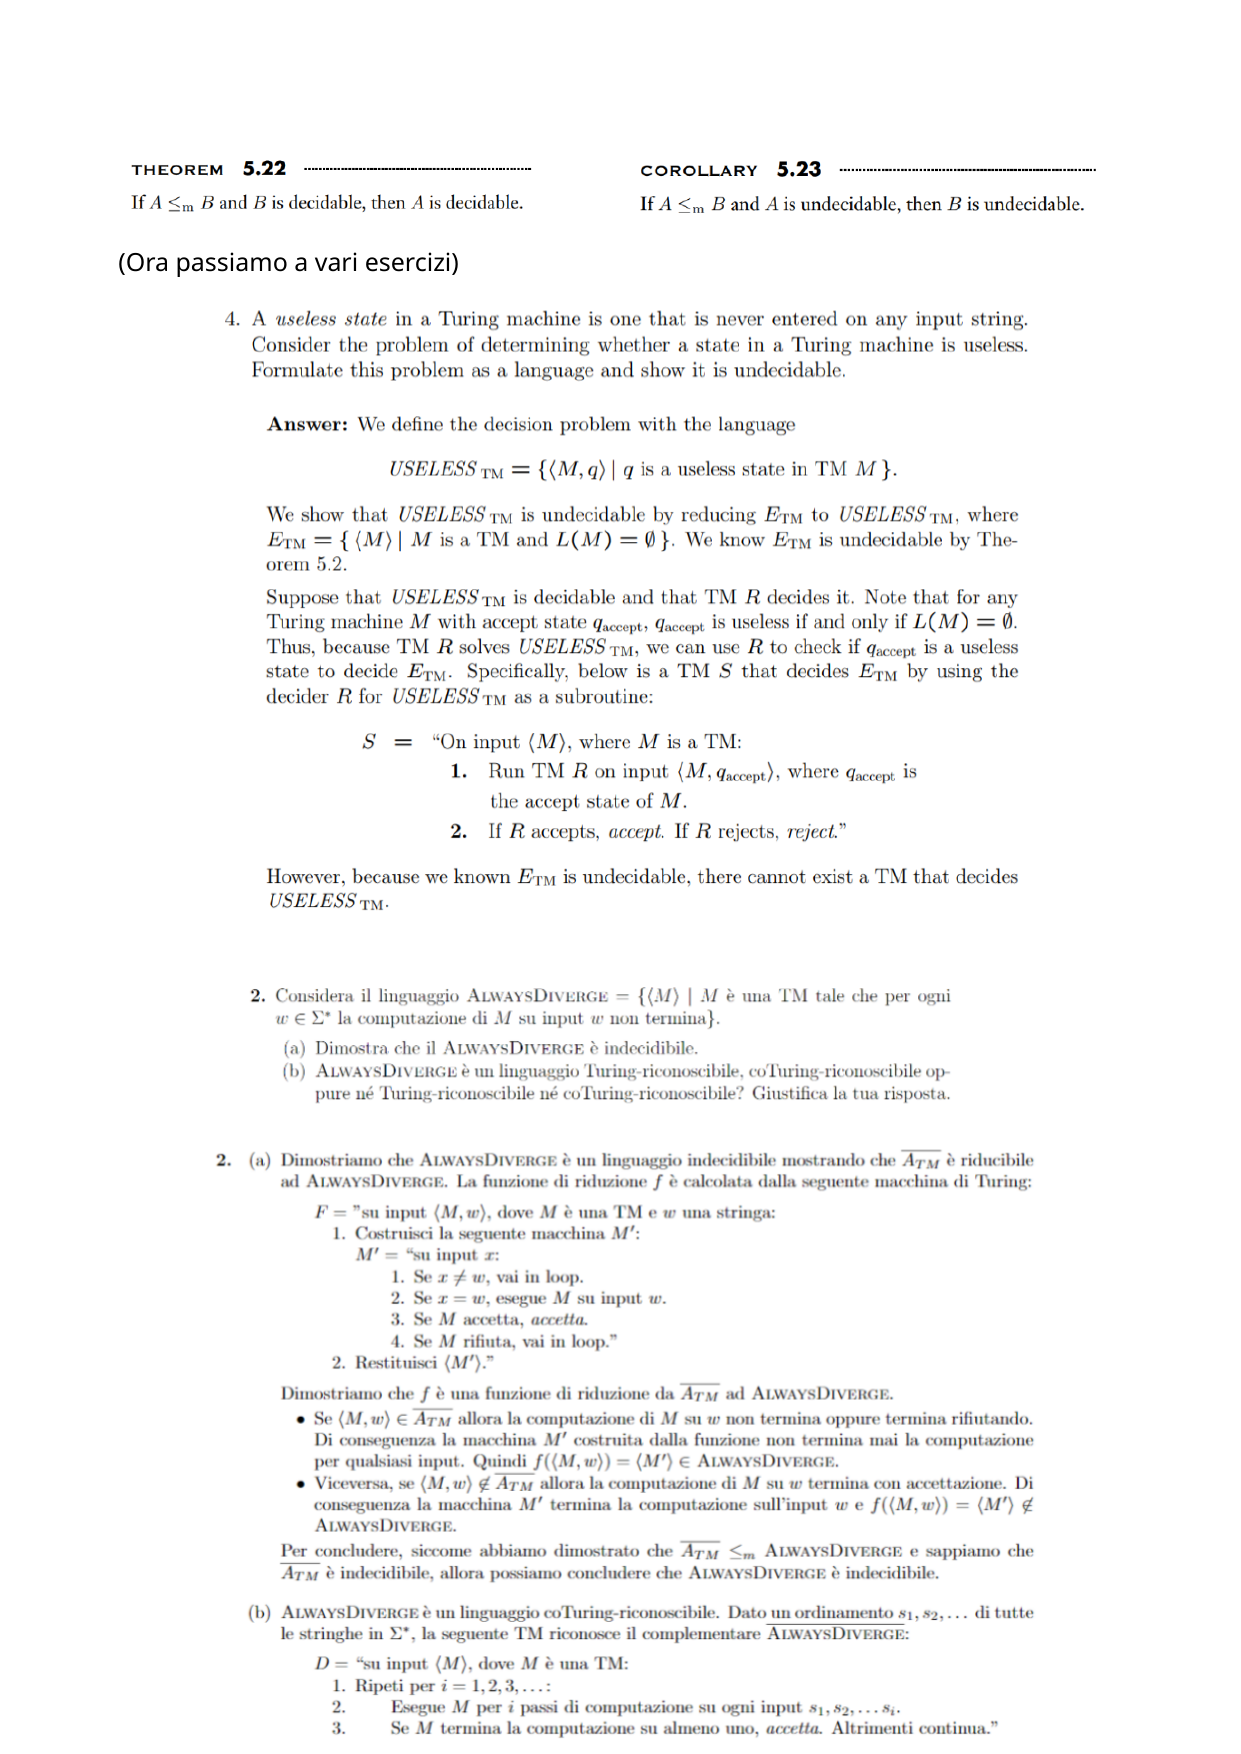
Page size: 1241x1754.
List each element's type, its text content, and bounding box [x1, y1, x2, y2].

picture [124, 146, 1129, 240]
picture [198, 976, 1090, 1754]
text (Ora passiamo a vari esercizi) [118, 148, 1122, 279]
picture [225, 294, 1053, 924]
